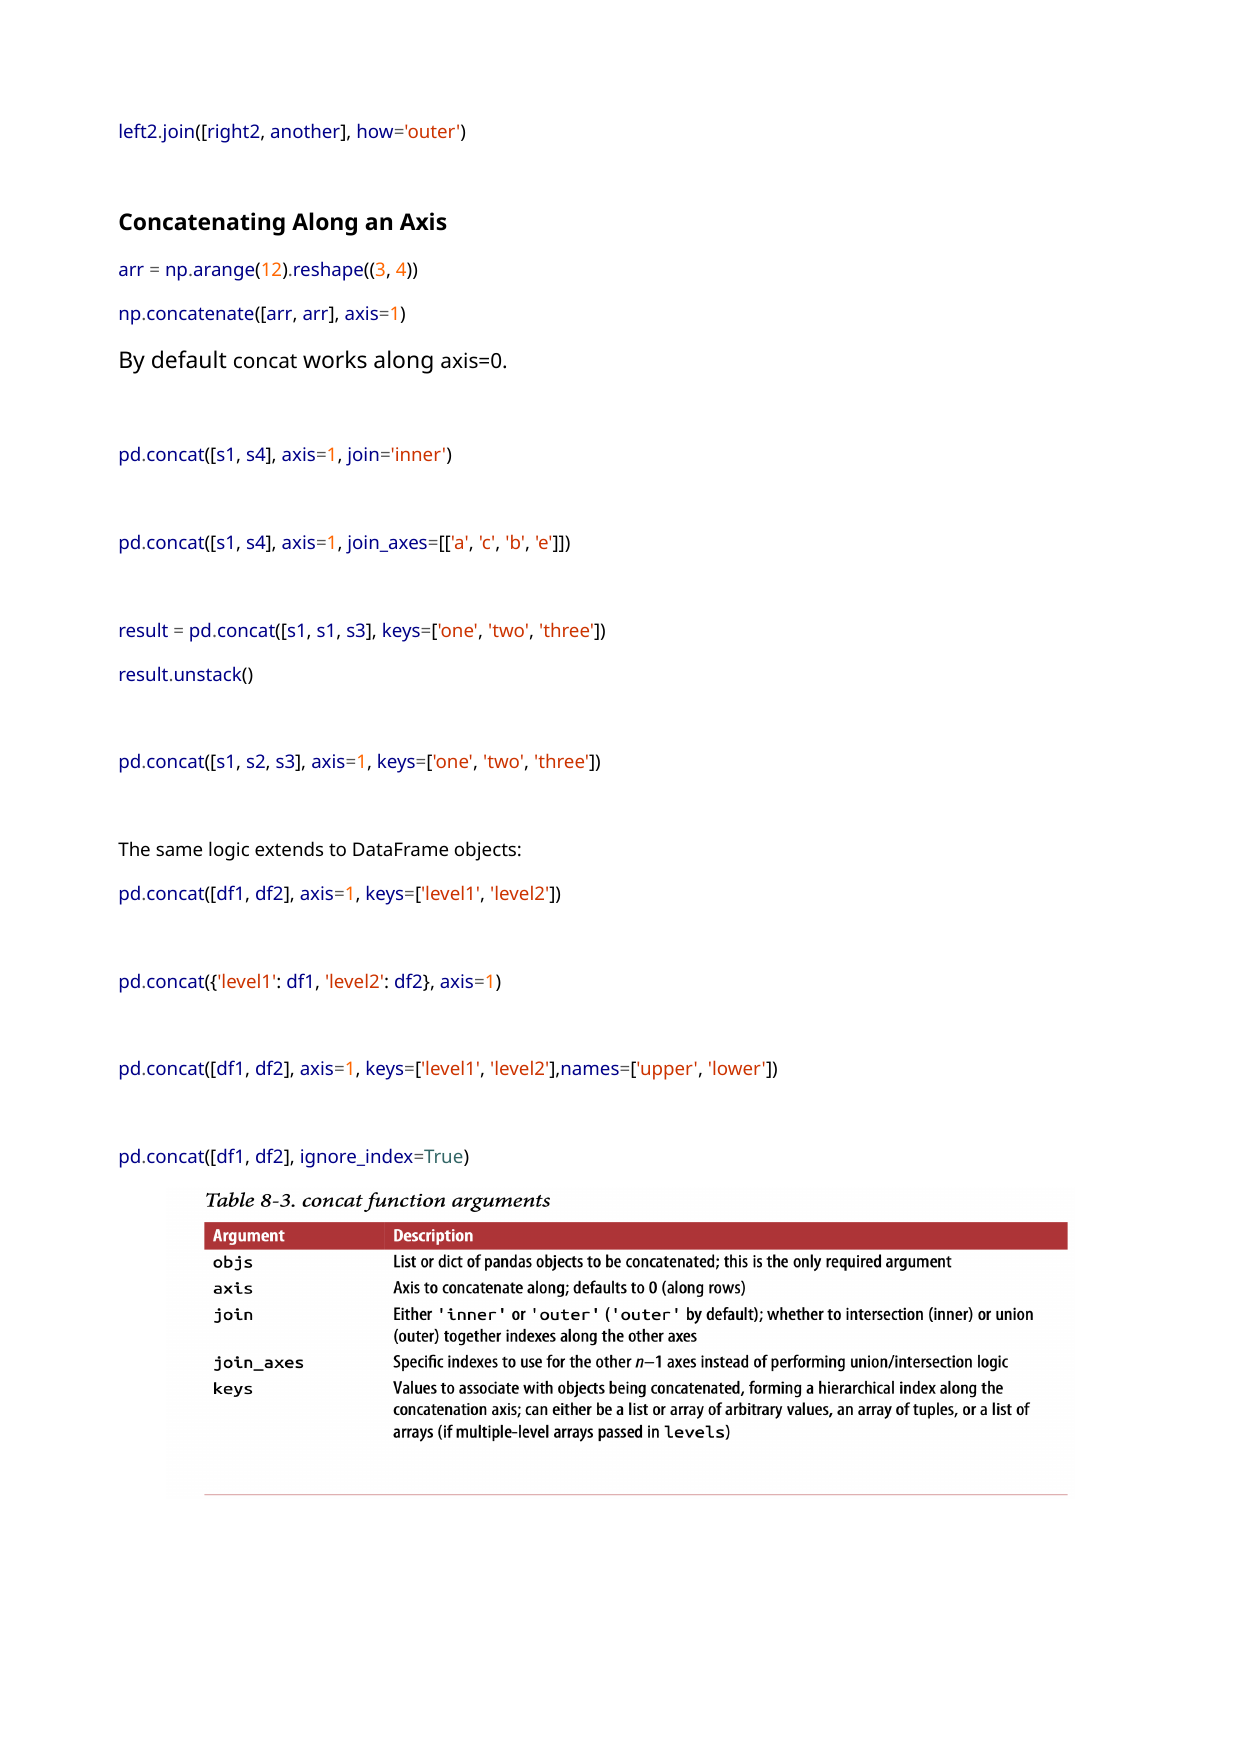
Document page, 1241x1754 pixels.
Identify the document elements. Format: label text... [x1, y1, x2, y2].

text pd.concat([s1, s4], axis=1, join='inner') [118, 442, 1122, 467]
picture [165, 1187, 1075, 1499]
text result.unstack() [118, 661, 1122, 687]
text pd.concat([df1, df2], axis=1, keys=['level1', 'level2']) [118, 880, 1122, 906]
text left2.join([right2, another], how='outer') [118, 118, 1122, 144]
text pd.concat({'level1': df1, 'level2': df2}, axis=1) [118, 968, 1122, 993]
text By default concat works along axis=0. [118, 344, 1122, 375]
text pd.concat([df1, df2], ignore_index=True) [118, 1143, 1122, 1169]
text The same logic extends to DataFrame objects: [118, 836, 1122, 862]
text arr = np.arange(12).reshape((3, 4)) [118, 256, 1122, 282]
text pd.concat([df1, df2], axis=1, keys=['level1', 'level2'],names=['upper', 'lower']) [118, 1056, 1122, 1081]
text pd.concat([s1, s4], axis=1, join_axes=[['a', 'c', 'b', 'e']]) [118, 529, 1122, 555]
text Concatenating Along an Axis [118, 206, 1122, 237]
text result = pd.concat([s1, s1, s3], keys=['one', 'two', 'three']) [118, 617, 1122, 643]
text pd.concat([s1, s2, s3], axis=1, keys=['one', 'two', 'three']) [118, 749, 1122, 774]
text np.concatenate([arr, arr], axis=1) [118, 300, 1122, 326]
